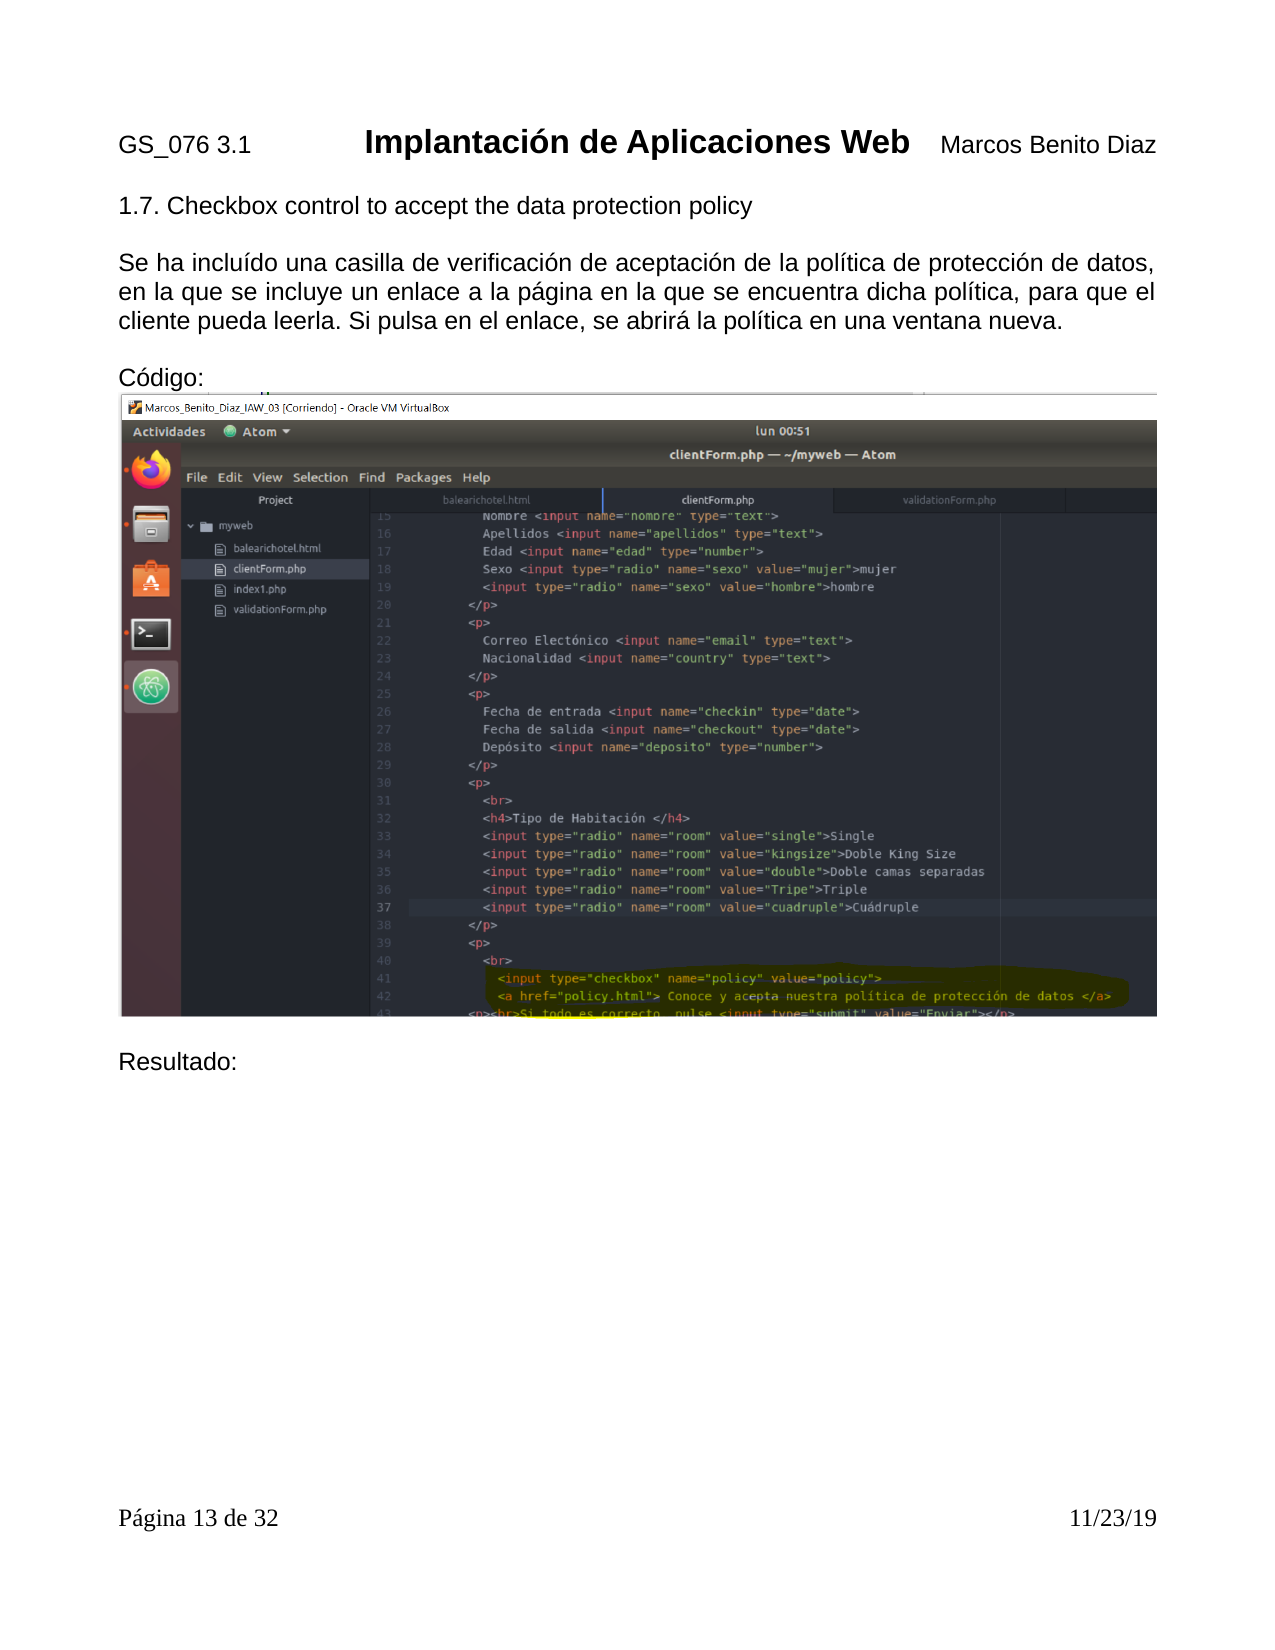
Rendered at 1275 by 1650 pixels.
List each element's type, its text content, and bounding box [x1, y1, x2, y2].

text 1.7. Checkbox control to accept the data protection policy [118, 191, 1157, 219]
text Resultado: [118, 1047, 1157, 1076]
text Se ha incluído una casilla de verificación de aceptación de la política de protección de datos, en la que se incluye un enlace a la página en la que se encuentra dicha política, para que el cliente pueda leerla. Si pulsa en el enlace, se abrirá la política en una ventana nueva. [118, 248, 1157, 334]
text Código: [118, 363, 1157, 392]
picture [118, 392, 1157, 1019]
